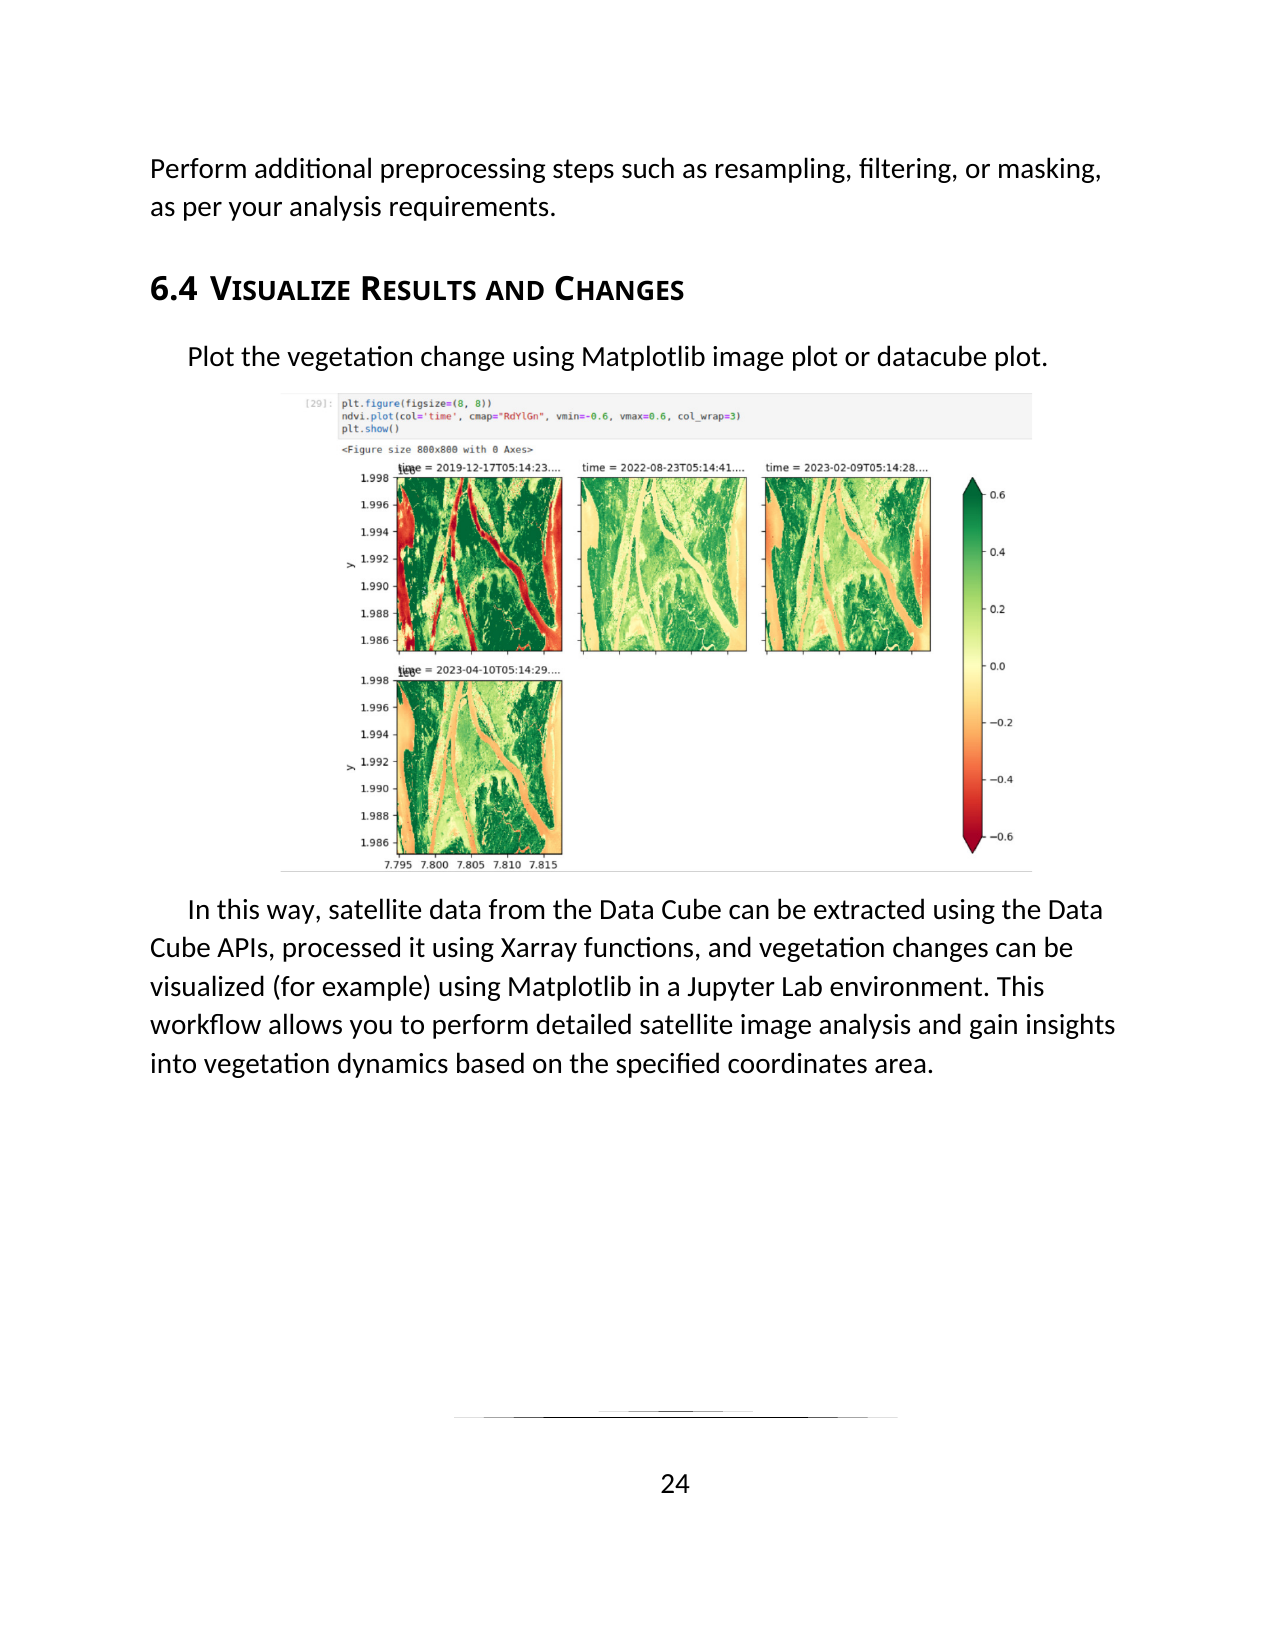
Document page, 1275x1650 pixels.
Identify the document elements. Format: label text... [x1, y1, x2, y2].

picture [280, 393, 1033, 872]
subtitle Visualize Results and Changes [150, 264, 1125, 310]
text Plot the vegetation change using Matplotlib image plot or datacube plot. [150, 338, 1125, 374]
text In this way, satellite data from the Data Cube can be extracted using the Data Cube APIs, processed it using Xarray functions, and vegetation changes can be visualized (for example) using Matplotlib in a Jupyter Lab environment. This workflow allows you to perform detailed satellite image analysis and gain insights into vegetation dynamics based on the specified coordinates area. [150, 891, 1125, 1080]
text Perform additional preprocessing steps such as resampling, filtering, or masking, as per your analysis requirements. [150, 150, 1125, 224]
